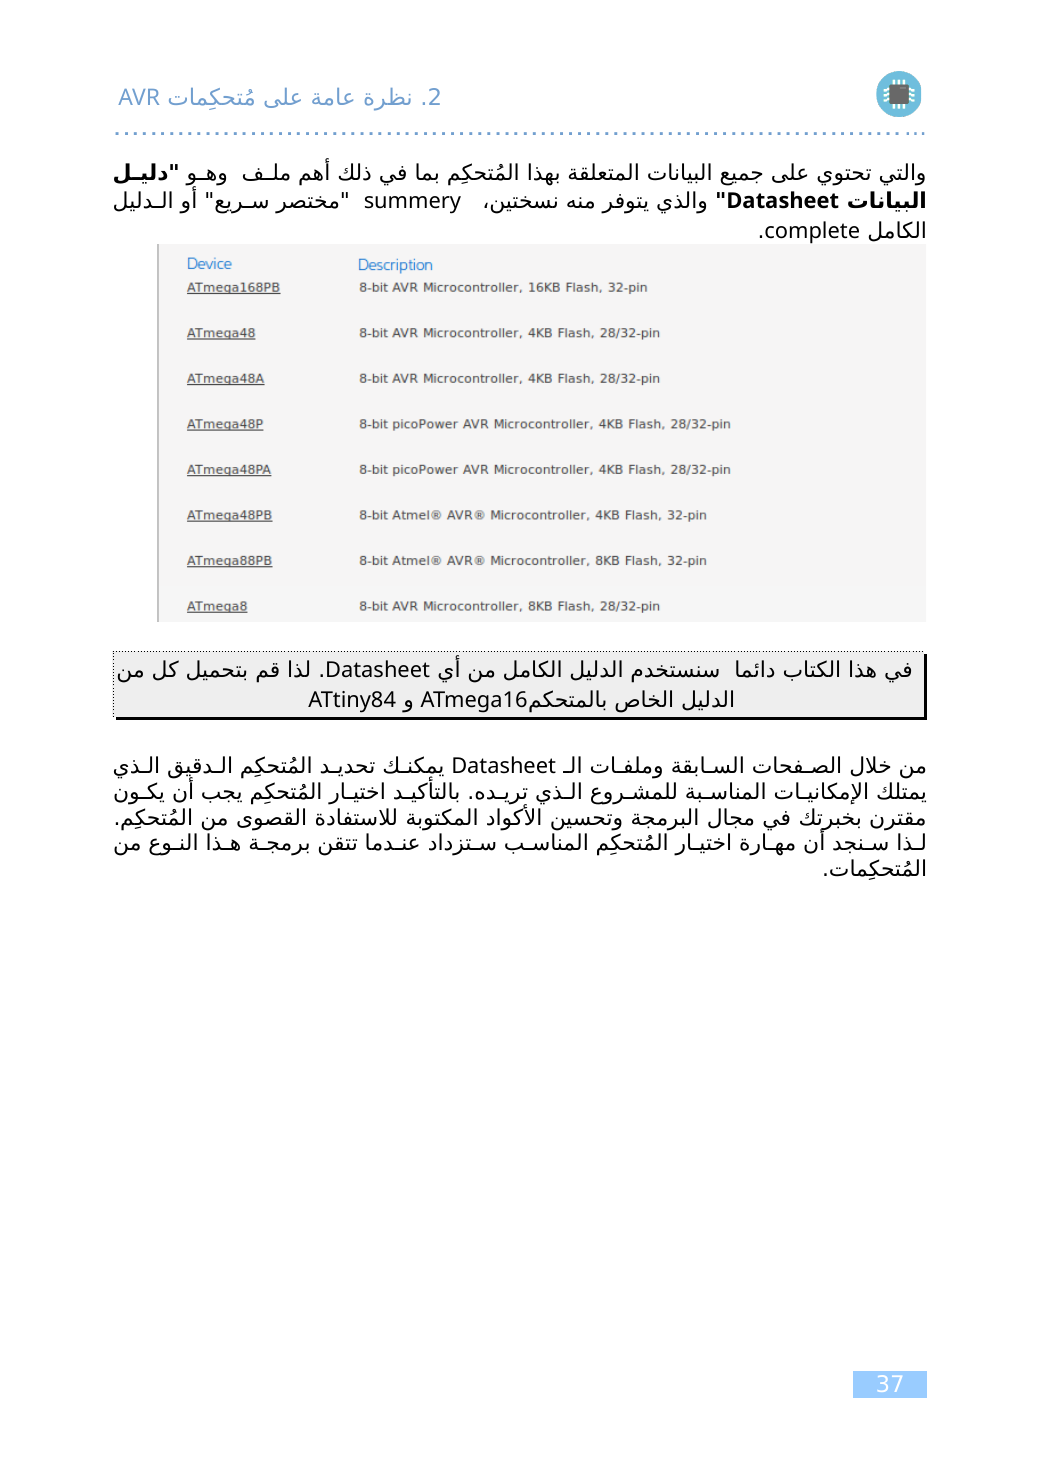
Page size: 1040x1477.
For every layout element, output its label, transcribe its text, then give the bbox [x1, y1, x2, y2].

picture [113, 244, 927, 622]
text من خلال الصفحات السابقة وملفات الـ Datasheet يمكنك تحديد المُتحكِم الدقيق الذي يمتلك اﻹمكانيات المناسبة للمشروع الذي تريده. بالتأكيد اختيار المُتحكِم يجب أن يكون مقترن بخبرتك في مجال البرمجة وتحسين اﻷكواد المكتوبة للاستفادة القصوى من المُتحكِم. لذا سنجد أن مهارة اختيار المُتحكِم المناسب ستزداد عندما تتقن برمجة هذا النوع من المُتحكِمات. [112, 749, 927, 881]
text عند الضغط على اسم أي من المُتحكِمات مثل ATmega16 سيتم نقلك إلى صفحة المُتحكِم والتي تحتوي على جميع البيانات المتعلقة بهذا المُتحكِم بما في ذلك أهم ملف وهو "دليل البيانات Datasheet" والذي يتوفر منه نسختين، summery "مختصر سريع" أو الدليل الكامل complete. [112, 160, 927, 245]
picture [876, 71, 922, 117]
text في هذا الكتاب دائما سنستخدم الدليل الكامل من أي Datasheet. لذا قم بتحميل كل من الدليل الخاص بالمتحكمATmega16 و ATtiny84 [112, 651, 924, 717]
